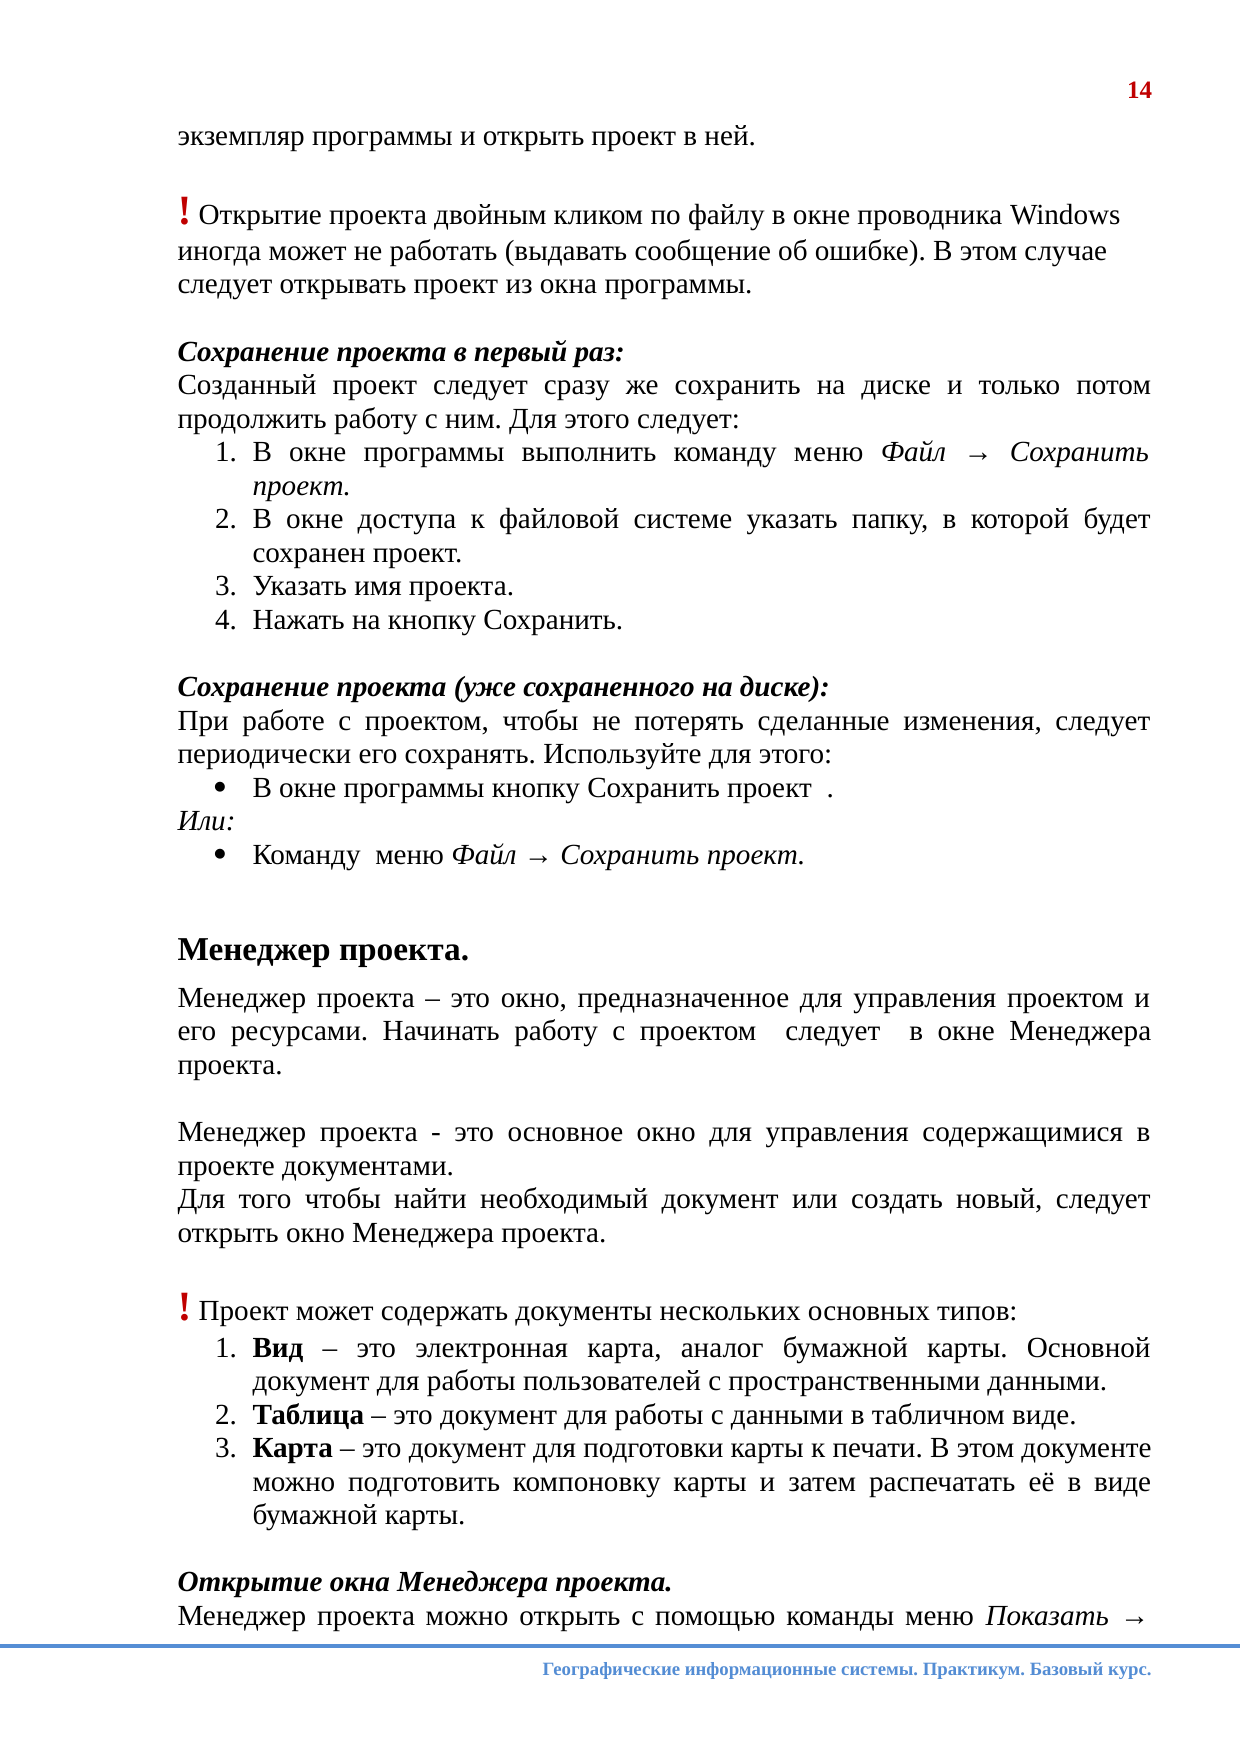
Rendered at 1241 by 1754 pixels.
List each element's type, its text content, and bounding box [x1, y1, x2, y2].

text При работе с проектом, чтобы не потерять сделанные изменения, следует периодически его сохранять. Используйте для этого: [177, 703, 1152, 770]
text Или: [177, 803, 1152, 837]
list Нажать на кнопку Сохранить. [215, 602, 1152, 636]
text Сохранение проекта (уже сохраненного на диске): [177, 669, 1152, 703]
list В окне программы выполнить команду меню Файл → Сохранить проект. [215, 434, 1152, 501]
list Команду меню Файл → Сохранить проект. [215, 837, 1152, 871]
text Менеджер проекта. [177, 929, 1152, 967]
text экземпляр программы и открыть проект в ней. [177, 118, 1152, 152]
list Таблица – это документ для работы с данными в табличном виде. [215, 1397, 1152, 1430]
text ! Проект может содержать документы нескольких основных типов: [177, 1282, 1152, 1330]
list В окне доступа к файловой системе указать папку, в которой будет сохранен проект. [215, 501, 1152, 568]
list Указать имя проекта. [215, 568, 1152, 602]
text Сохранение проекта в первый раз: [177, 334, 1152, 367]
list Вид – это электронная карта, аналог бумажной карты. Основной документ для работы пользователей с пространственными данными. [215, 1330, 1152, 1397]
list Карта – это документ для подготовки карты к печати. В этом документе можно подготовить компоновку карты и затем распечатать её в виде бумажной карты. [215, 1430, 1152, 1531]
list В окне программы кнопку Сохранить проект . [215, 770, 1152, 803]
text Менеджер проекта - это основное окно для управления содержащимися в проекте документами. [177, 1114, 1152, 1181]
text Открытие окна Менеджера проекта. [177, 1564, 1152, 1598]
text Созданный проект следует сразу же сохранить на диске и только потом продолжить работу с ним. Для этого следует: [177, 367, 1152, 434]
text Для того чтобы найти необходимый документ или создать новый, следует открыть окно Менеджера проекта. [177, 1181, 1152, 1248]
text Менеджер проекта можно открыть с помощью команды меню Показать → [177, 1598, 1152, 1632]
text ! Открытие проекта двойным кликом по файлу в окне проводника Windows иногда может не работать (выдавать сообщение об ошибке). В этом случае следует открывать проект из окна программы. [177, 185, 1152, 300]
text Менеджер проекта – это окно, предназначенное для управления проектом и его ресурсами. Начинать работу с проектом следует в окне Менеджера проекта. [177, 980, 1152, 1081]
